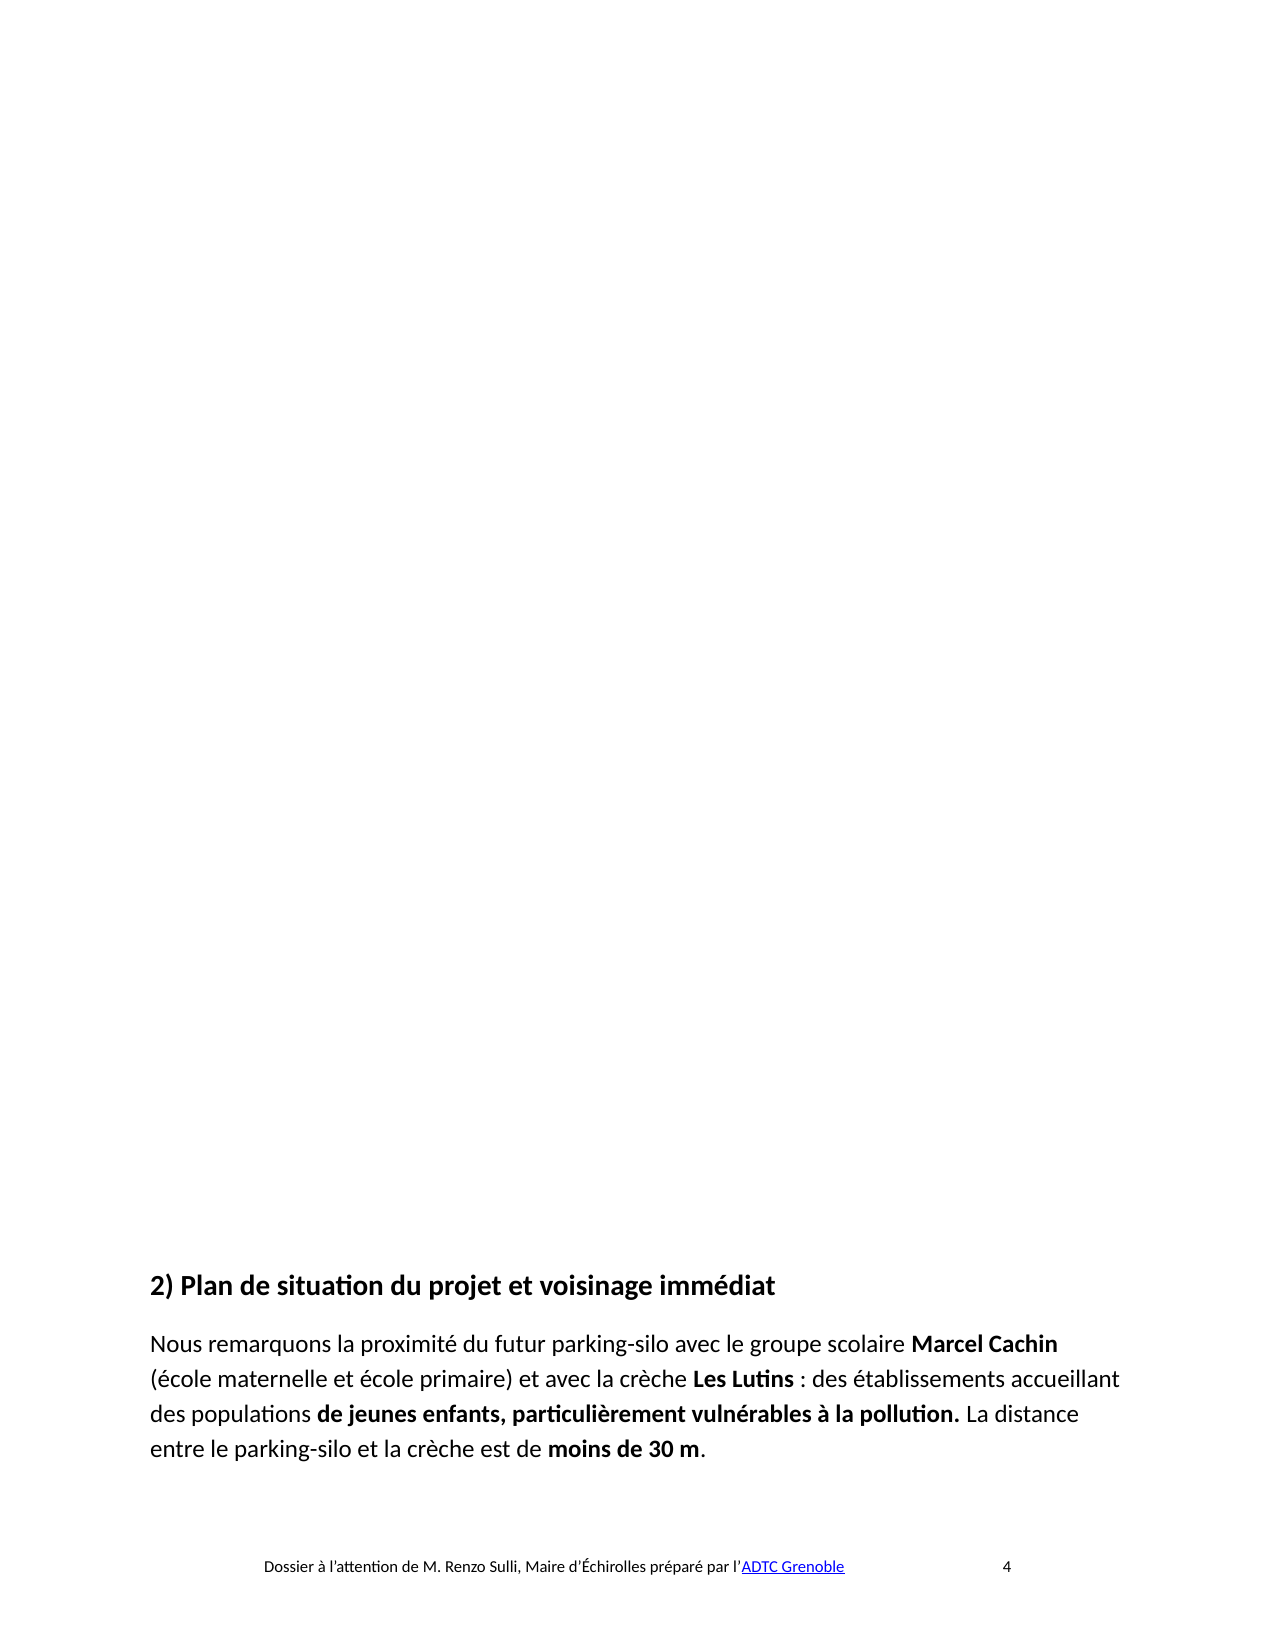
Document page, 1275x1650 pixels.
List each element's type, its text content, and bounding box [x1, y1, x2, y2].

text Nous remarquons la proximité du futur parking-silo avec le groupe scolaire Marcel Cachin (école maternelle et école primaire) et avec la crèche Les Lutins : des établissements accueillant des populations de jeunes enfants, particulièrement vulnérables à la pollution. La distance entre le parking-silo et la crèche est de moins de 30 m. [150, 1328, 1125, 1464]
text 2) Plan de situation du projet et voisinage immédiat [150, 1267, 1125, 1302]
